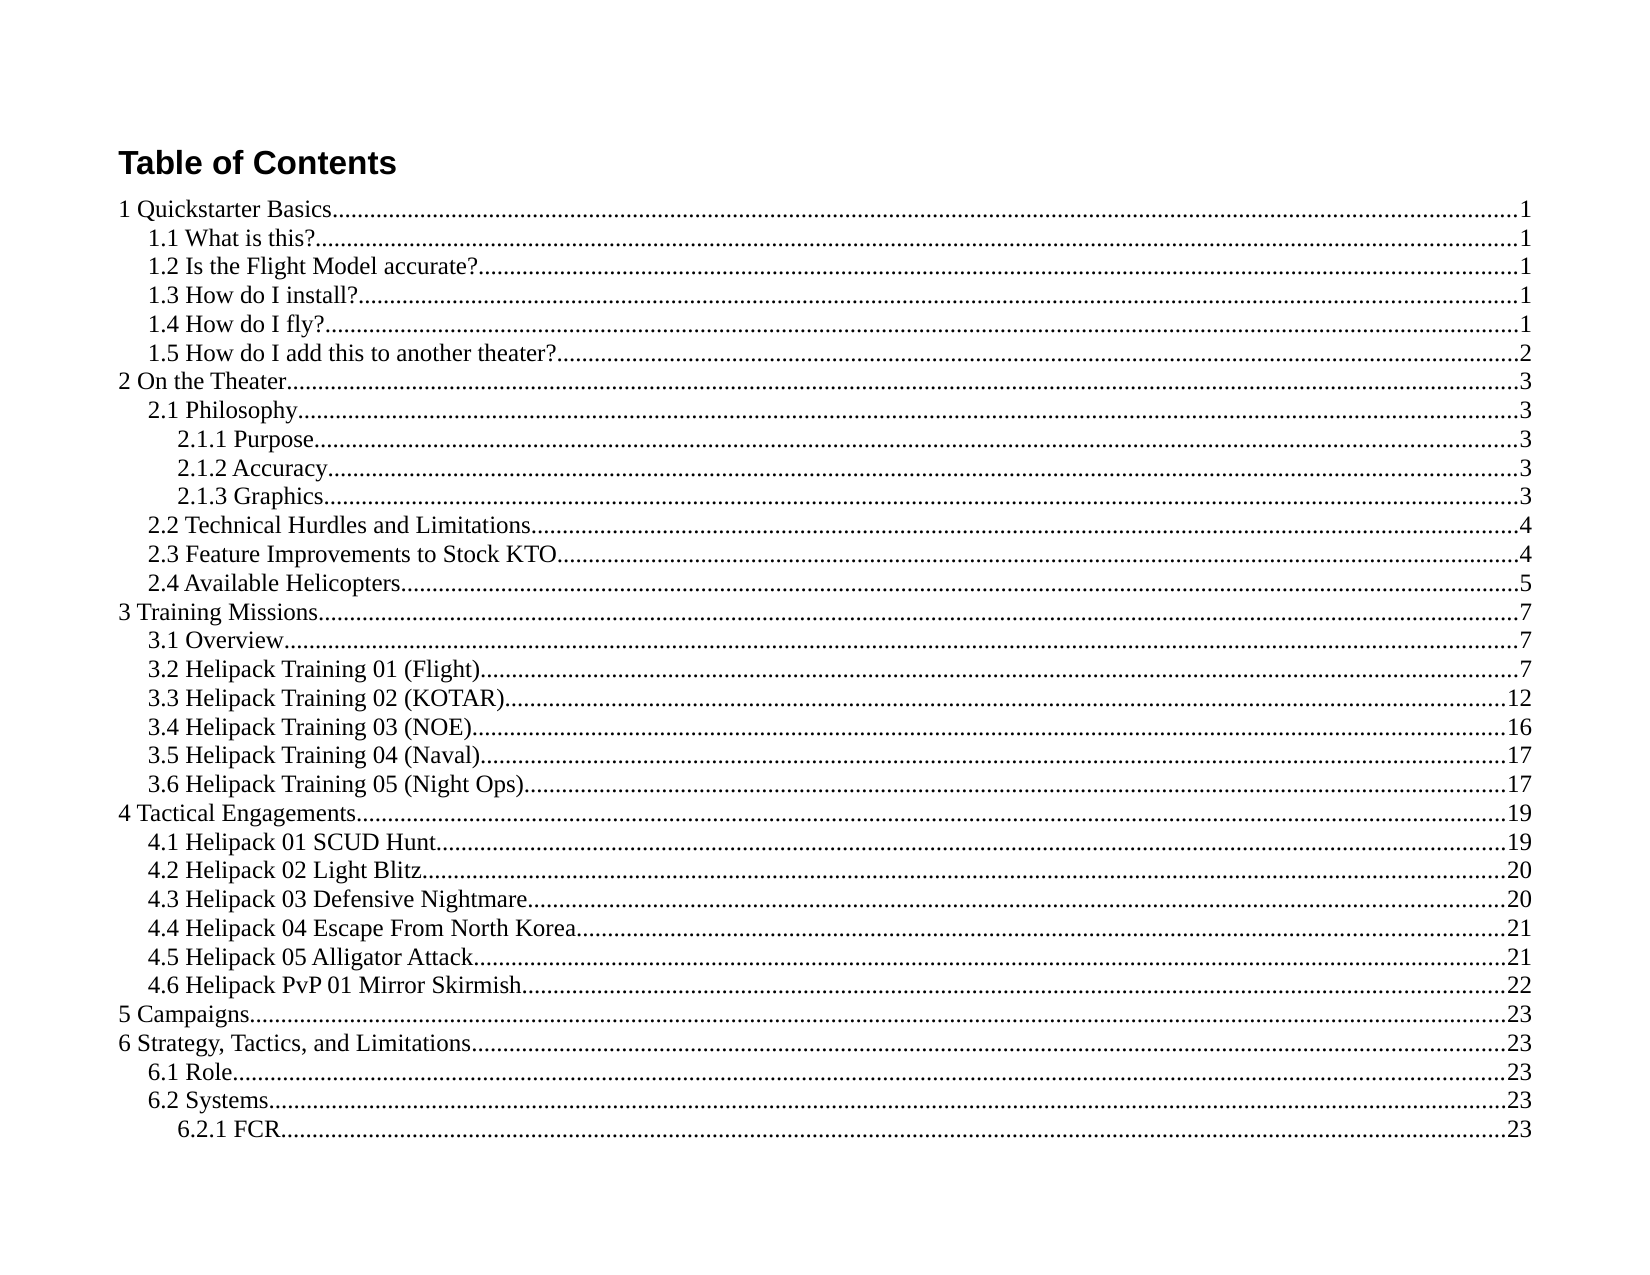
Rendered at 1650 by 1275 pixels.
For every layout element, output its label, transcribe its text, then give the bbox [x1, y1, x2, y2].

text 2.2 Technical Hurdles and Limitations 4 [148, 510, 1532, 539]
text 2.3 Feature Improvements to Stock KTO 4 [148, 539, 1532, 568]
text 1.5 How do I add this to another theater? 2 [148, 338, 1532, 367]
text 4.5 Helipack 05 Alligator Attack 21 [148, 942, 1532, 970]
text 2 On the Theater 3 [118, 367, 1532, 395]
text 4.1 Helipack 01 SCUD Hunt 19 [148, 827, 1532, 855]
text 1.3 How do I install? 1 [148, 280, 1532, 309]
text 2.1.2 Accuracy 3 [177, 453, 1532, 482]
text 4.6 Helipack PvP 01 Mirror Skirmish 22 [148, 970, 1532, 999]
text 3.6 Helipack Training 05 (Night Ops) 17 [148, 769, 1532, 798]
text 6.2 Systems 23 [148, 1085, 1532, 1114]
text 3.3 Helipack Training 02 (KOTAR) 12 [148, 683, 1532, 712]
text 6.1 Role 23 [148, 1057, 1532, 1085]
text 6 Strategy, Tactics, and Limitations 23 [118, 1028, 1532, 1057]
text 3 Training Missions 7 [118, 597, 1532, 625]
text 4 Tactical Engagements 19 [118, 798, 1532, 827]
text 4.2 Helipack 02 Light Blitz 20 [148, 855, 1532, 884]
text 2.1.3 Graphics 3 [177, 482, 1532, 510]
text 4.4 Helipack 04 Escape From North Korea 21 [148, 913, 1532, 942]
text 3.5 Helipack Training 04 (Naval) 17 [148, 740, 1532, 769]
text 3.2 Helipack Training 01 (Flight) 7 [148, 654, 1532, 683]
text 5 Campaigns 23 [118, 999, 1532, 1028]
text 3.1 Overview 7 [148, 625, 1532, 654]
text 1.1 What is this? 1 [148, 223, 1532, 252]
text 1.2 Is the Flight Model accurate? 1 [148, 252, 1532, 280]
text 1 Quickstarter Basics 1 [118, 194, 1532, 223]
text 1.4 How do I fly? 1 [148, 309, 1532, 338]
text 6.2.1 FCR 23 [177, 1114, 1532, 1143]
text 4.3 Helipack 03 Defensive Nightmare 20 [148, 884, 1532, 913]
text 2.1.1 Purpose 3 [177, 424, 1532, 453]
subtitle Table of Contents [118, 143, 1532, 182]
text 2.4 Available Helicopters 5 [148, 568, 1532, 597]
text 2.1 Philosophy 3 [148, 395, 1532, 424]
text 3.4 Helipack Training 03 (NOE) 16 [148, 712, 1532, 740]
